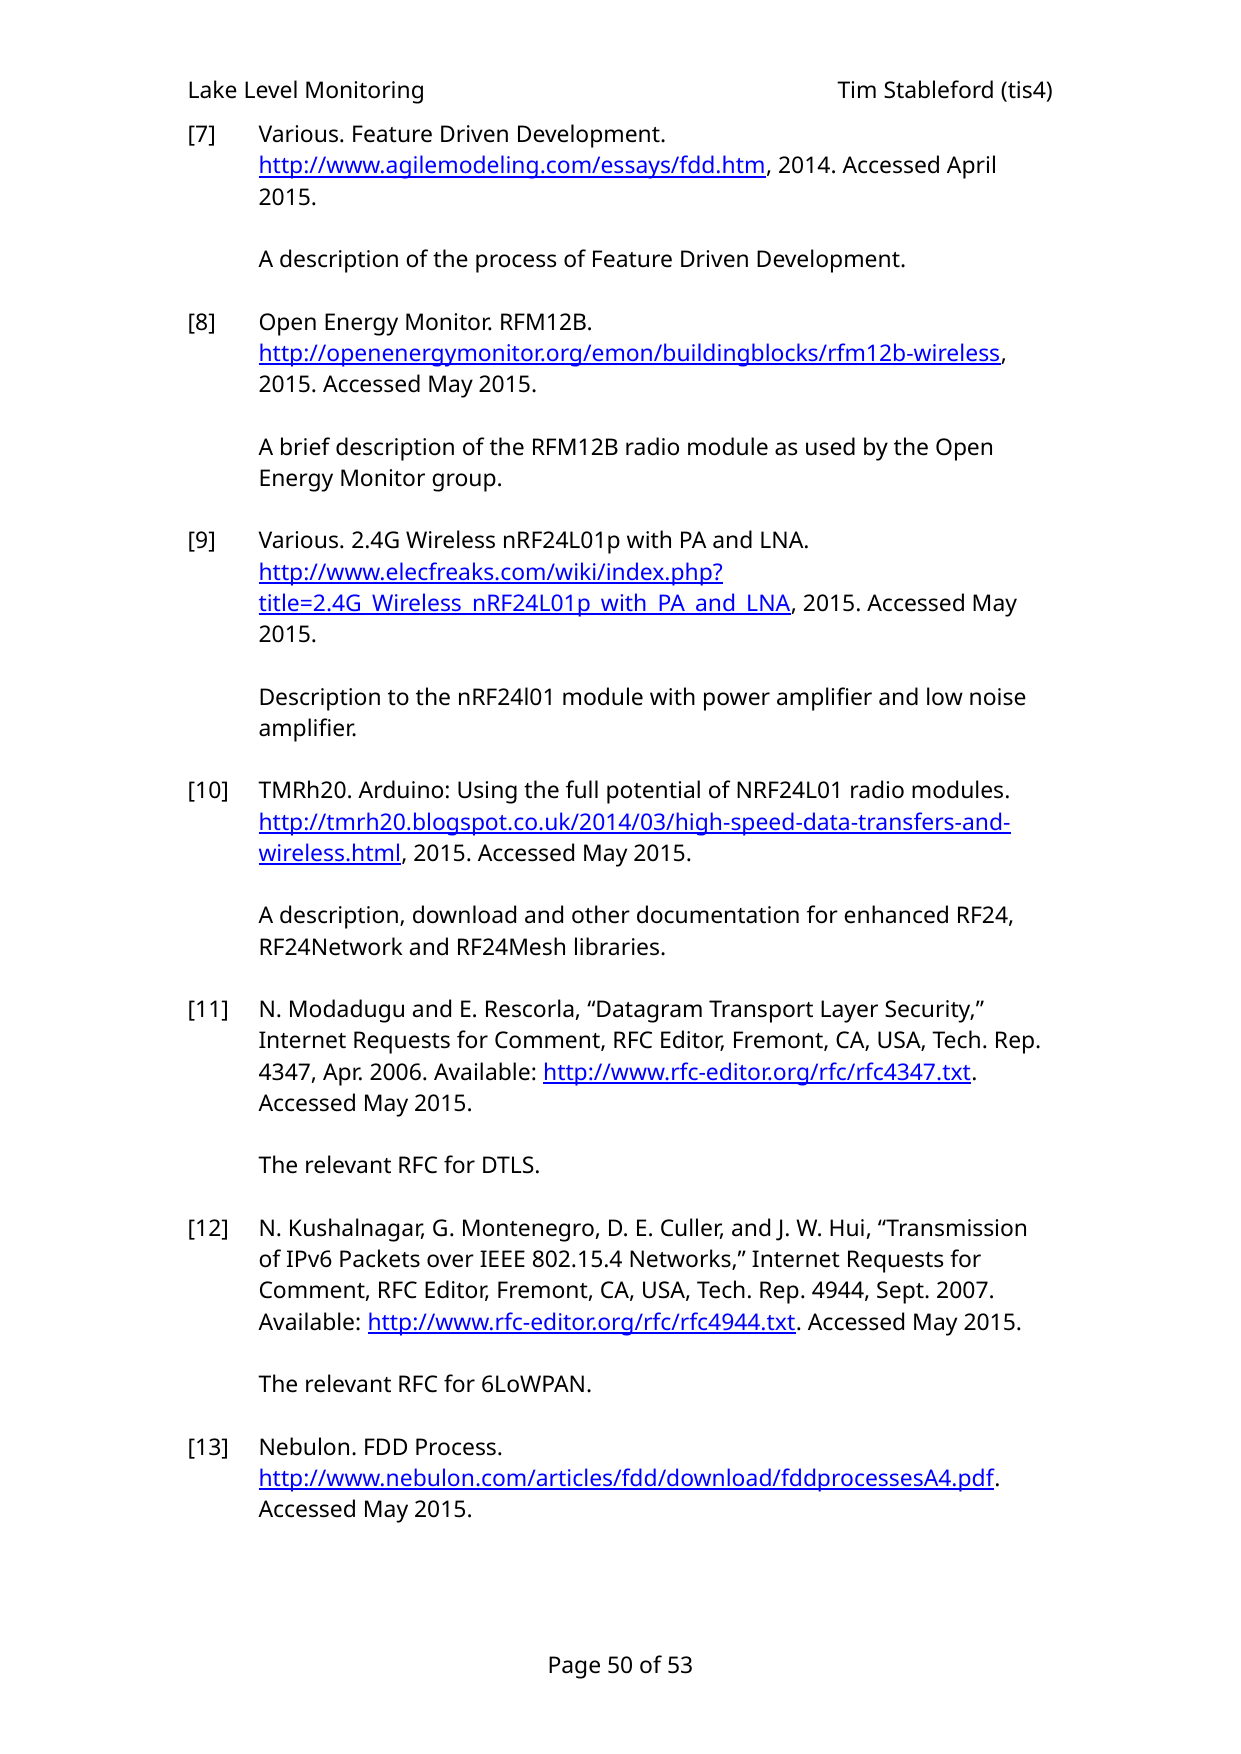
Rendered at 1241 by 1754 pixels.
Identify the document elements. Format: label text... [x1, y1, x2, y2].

list Various. 2.4G Wireless nRF24L01p with PA and LNA. http://www.elecfreaks.com/wiki/index.php?title=2.4G_Wireless_nRF24L01p_with_PA_and_LNA, 2015. Accessed May 2015. Description to the nRF24l01 module with power amplifier and low noise amplifier. [187, 524, 1053, 774]
list Open Energy Monitor. RFM12B. http://openenergymonitor.org/emon/buildingblocks/rfm12b-wireless, 2015. Accessed May 2015. A brief description of the RFM12B radio module as used by the Open Energy Monitor group. [187, 306, 1053, 524]
list N. Modadugu and E. Rescorla, “Datagram Transport Layer Security,” Internet Requests for Comment, RFC Editor, Fremont, CA, USA, Tech. Rep. 4347, Apr. 2006. Available: http://www.rfc-editor.org/rfc/rfc4347.txt. Accessed May 2015. The relevant RFC for DTLS. [187, 993, 1053, 1212]
list Various. Feature Driven Development. http://www.agilemodeling.com/essays/fdd.htm, 2014. Accessed April 2015. A description of the process of Feature Driven Development. [187, 118, 1053, 306]
list TMRh20. Arduino: Using the full potential of NRF24L01 radio modules. http://tmrh20.blogspot.co.uk/2014/03/high-speed-data-transfers-and-wireless.html, 2015. Accessed May 2015. A description, download and other documentation for enhanced RF24, RF24Network and RF24Mesh libraries. [187, 774, 1053, 993]
list N. Kushalnagar, G. Montenegro, D. E. Culler, and J. W. Hui, “Transmission of IPv6 Packets over IEEE 802.15.4 Networks,” Internet Requests for Comment, RFC Editor, Fremont, CA, USA, Tech. Rep. 4944, Sept. 2007. Available: http://www.rfc-editor.org/rfc/rfc4944.txt. Accessed May 2015. The relevant RFC for 6LoWPAN. [187, 1212, 1053, 1431]
list Nebulon. FDD Process. http://www.nebulon.com/articles/fdd/download/fddprocessesA4.pdf. Accessed May 2015. [187, 1431, 1053, 1556]
